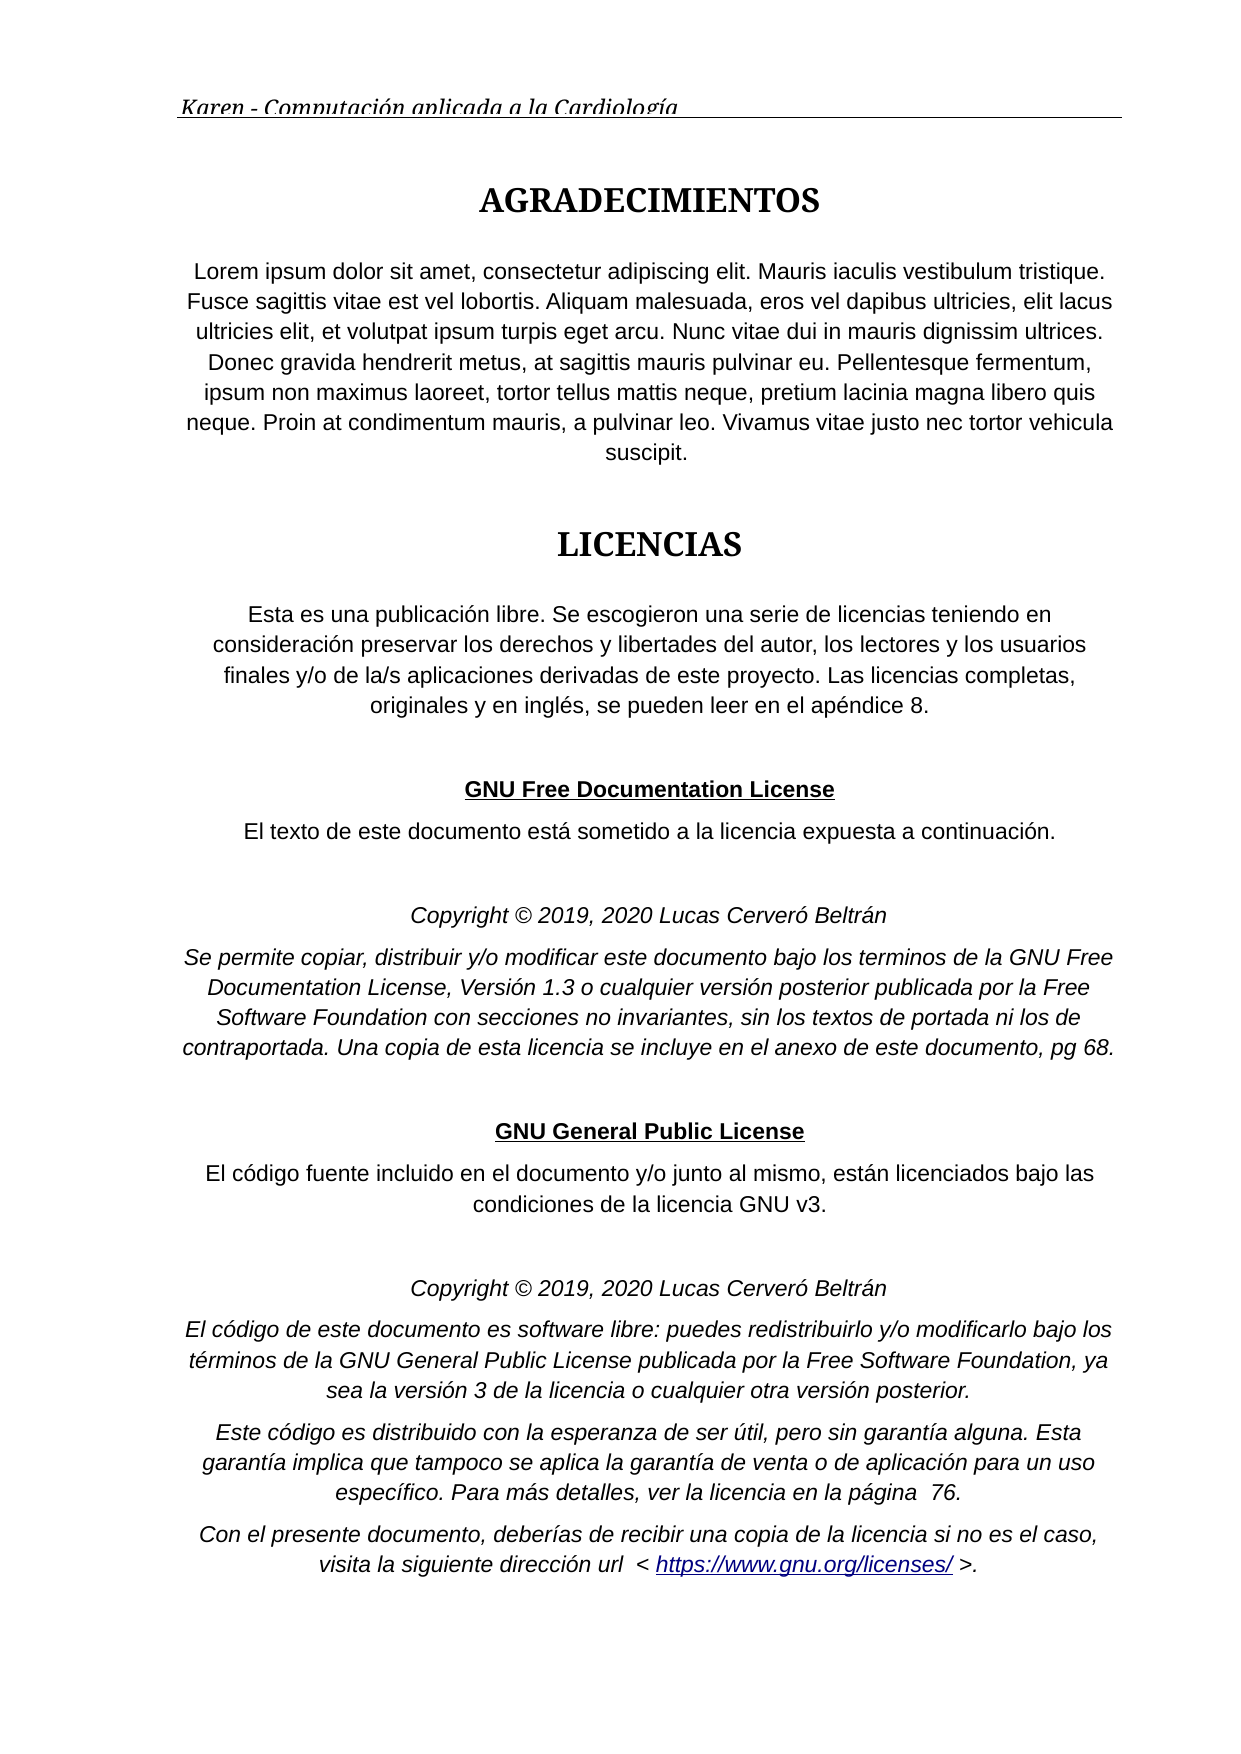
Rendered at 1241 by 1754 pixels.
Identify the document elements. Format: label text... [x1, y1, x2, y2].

text Esta es una publicación libre. Se escogieron una serie de licencias teniendo en consideración preservar los derechos y libertades del autor, los lectores y los usuarios finales y/o de la/s aplicaciones derivadas de este proyecto. Las licencias completas, originales y en inglés, se pueden leer en el apéndice 8. [177, 601, 1122, 718]
text licencias [177, 520, 1122, 566]
text Copyright © 2019, 2020 Lucas Cerveró Beltrán [177, 902, 1122, 928]
text Con el presente documento, deberías de recibir una copia de la licencia si no es el caso, visita la siguiente dirección url < https://www.gnu.org/licenses/ >. [177, 1521, 1122, 1578]
text AGRADECIMIENTOS [177, 177, 1122, 222]
text GNU General Public License [177, 1118, 1122, 1145]
text Se permite copiar, distribuir y/o modificar este documento bajo los terminos de la GNU Free Documentation License, Versión 1.3 o cualquier versión posterior publicada por la Free Software Foundation con secciones no invariantes, sin los textos de portada ni los de contraportada. Una copia de esta licencia se incluye en el anexo de este documento, pg 62. [177, 944, 1122, 1061]
text El código de este documento es software libre: puedes redistribuirlo y/o modificarlo bajo los términos de la GNU General Public License publicada por la Free Software Foundation, ya sea la versión 3 de la licencia o cualquier otra versión posterior. [177, 1316, 1122, 1403]
text GNU Free Documentation License [177, 776, 1122, 802]
text Copyright © 2019, 2020 Lucas Cerveró Beltrán [177, 1274, 1122, 1301]
text El código fuente incluido en el documento y/o junto al mismo, están licenciados bajo las condiciones de la licencia GNU v3. [177, 1160, 1122, 1217]
text Lorem ipsum dolor sit amet, consectetur adipiscing elit. Mauris iaculis vestibulum tristique. Fusce sagittis vitae est vel lobortis. Aliquam malesuada, eros vel dapibus ultricies, elit lacus ultricies elit, et volutpat ipsum turpis eget arcu. Nunc vitae dui in mauris dignissim ultrices. Donec gravida hendrerit metus, at sagittis mauris pulvinar eu. Pellentesque fermentum, ipsum non maximus laoreet, tortor tellus mattis neque, pretium lacinia magna libero quis neque. Proin at condimentum mauris, a pulvinar leo. Vivamus vitae justo nec tortor vehicula suscipit. [177, 258, 1122, 466]
text Este código es distribuido con la esperanza de ser útil, pero sin garantía alguna. Esta garantía implica que tampoco se aplica la garantía de venta o de aplicación para un uso específico. Para más detalles, ver la licencia en la página 69. [177, 1419, 1122, 1506]
text El texto de este documento está sometido a la licencia expuesta a continuación. [177, 818, 1122, 844]
